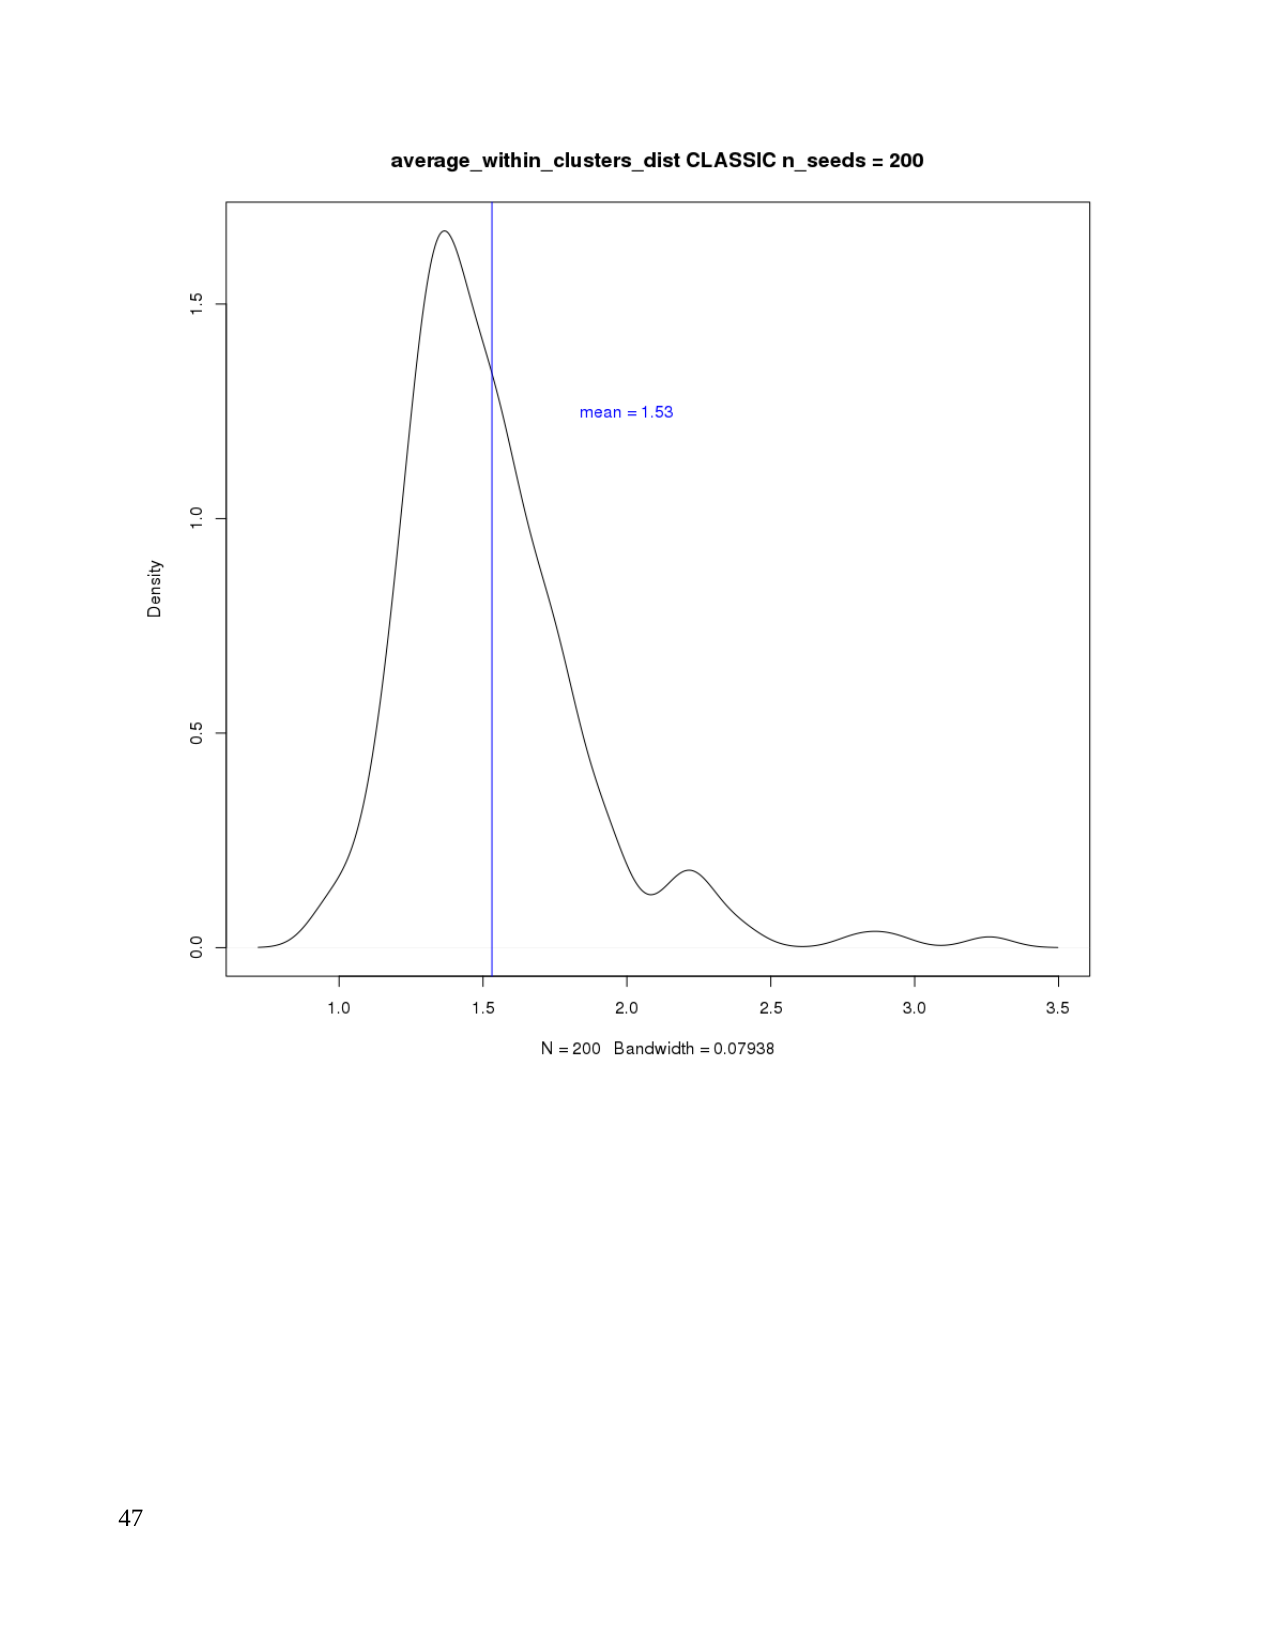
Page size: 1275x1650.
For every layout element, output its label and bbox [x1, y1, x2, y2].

picture [142, 118, 1133, 1081]
